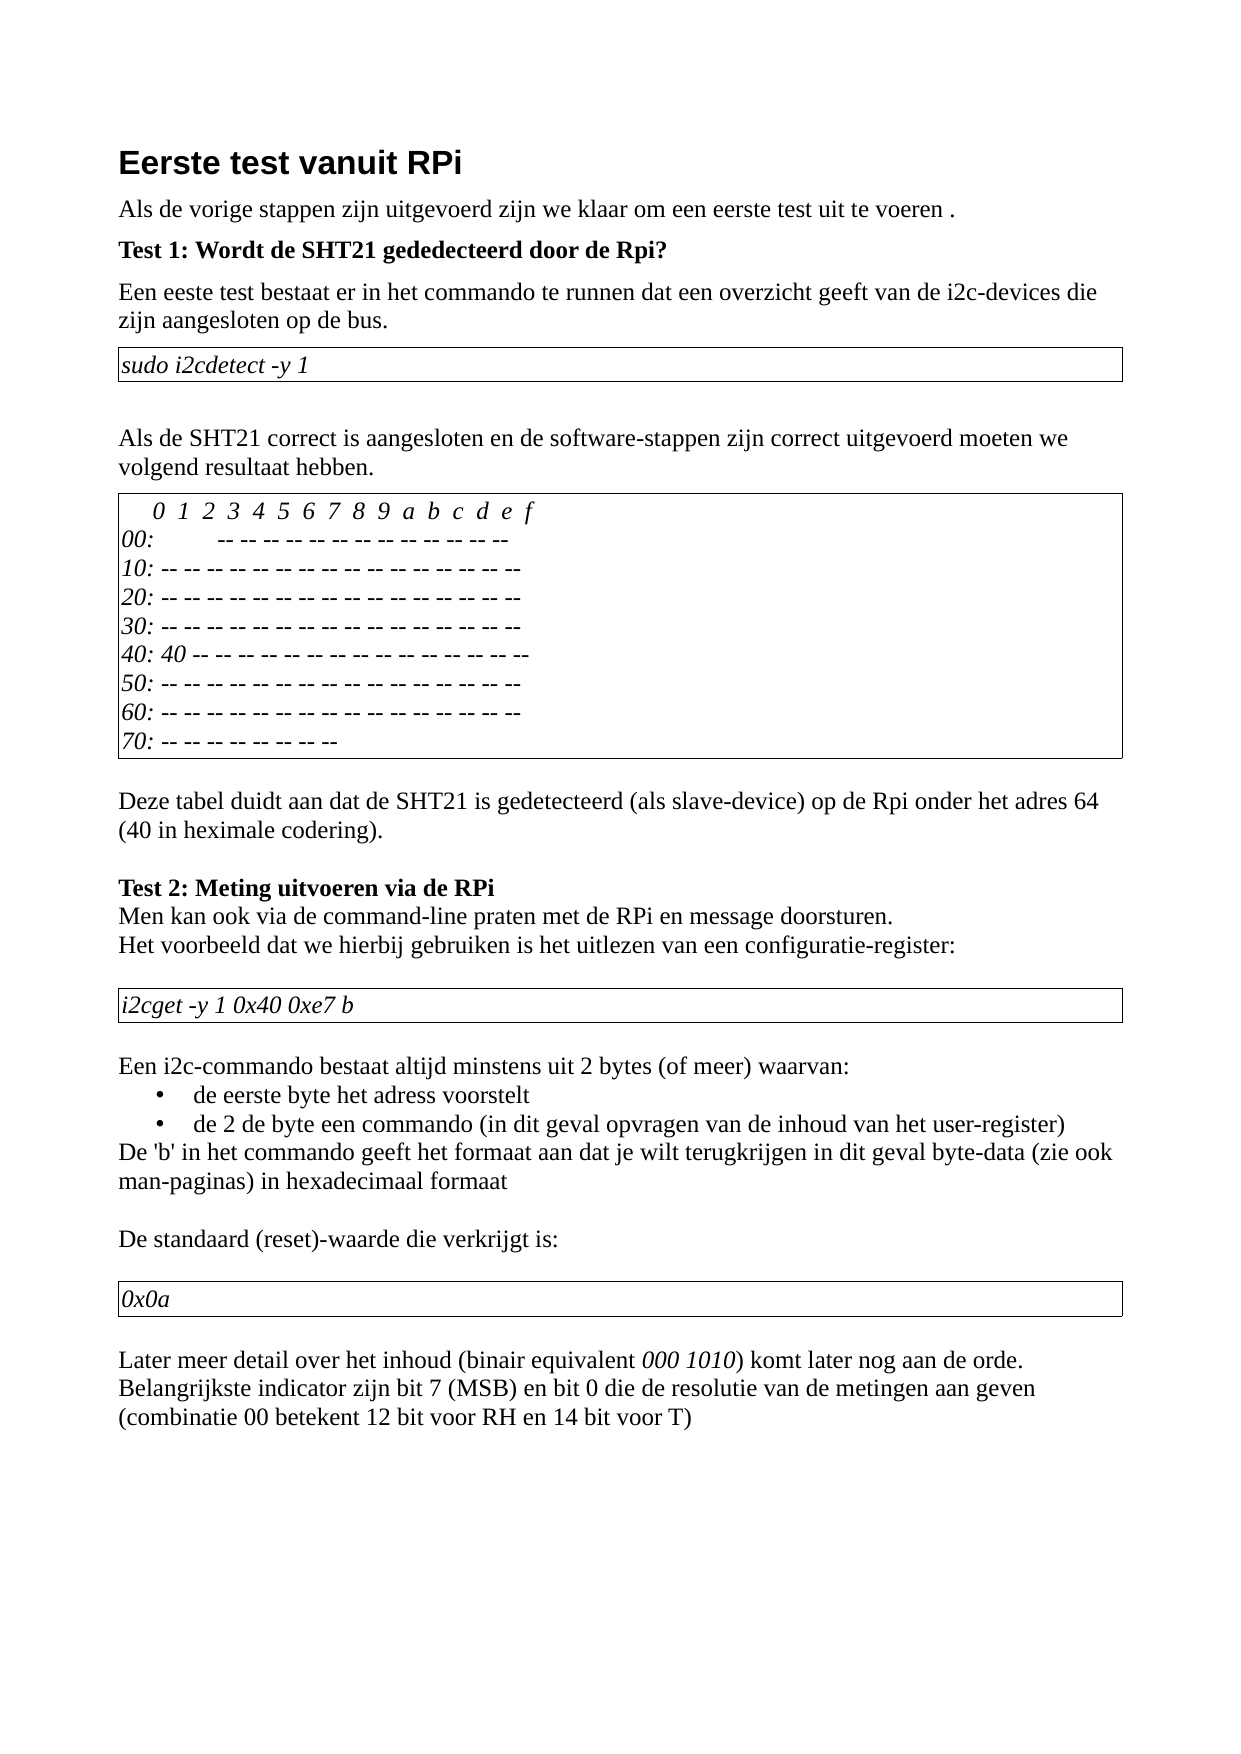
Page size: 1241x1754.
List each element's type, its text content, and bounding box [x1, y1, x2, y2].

text 00: -- -- -- -- -- -- -- -- -- -- -- -- -- [119, 522, 1122, 550]
text 50: -- -- -- -- -- -- -- -- -- -- -- -- -- -- -- -- [119, 665, 1122, 694]
text Een i2c-commando bestaat altijd minstens uit 2 bytes (of meer) waarvan: [118, 1051, 1122, 1080]
text 70: -- -- -- -- -- -- -- -- [119, 723, 1122, 758]
subtitle Eerste test vanuit RPi [118, 143, 1122, 182]
text 10: -- -- -- -- -- -- -- -- -- -- -- -- -- -- -- -- [119, 550, 1122, 579]
text De 'b' in het commando geeft het formaat aan dat je wilt terugkrijgen in dit geval byte-data (zie ook man-paginas) in hexadecimaal formaat [118, 1137, 1122, 1195]
text i2cget -y 1 0x40 0xe7 b [119, 989, 1122, 1022]
text 60: -- -- -- -- -- -- -- -- -- -- -- -- -- -- -- -- [119, 694, 1122, 723]
text Deze tabel duidt aan dat de SHT21 is gedetecteerd (als slave-device) op de Rpi onder het adres 64 (40 in heximale codering). [118, 786, 1122, 844]
text sudo i2cdetect -y 1 [119, 348, 1122, 381]
text Test 2: Meting uitvoeren via de RPi [118, 873, 1122, 901]
list de eerste byte het adress voorstelt [156, 1080, 1122, 1109]
text Als de SHT21 correct is aangesloten en de software-stappen zijn correct uitgevoerd moeten we volgend resultaat hebben. [118, 423, 1122, 480]
text Een eeste test bestaat er in het commando te runnen dat een overzicht geeft van de i2c-devices die zijn aangesloten op de bus. [118, 277, 1122, 334]
text 40: 40 -- -- -- -- -- -- -- -- -- -- -- -- -- -- -- [119, 637, 1122, 665]
text 20: -- -- -- -- -- -- -- -- -- -- -- -- -- -- -- -- [119, 579, 1122, 608]
text Het voorbeeld dat we hierbij gebruiken is het uitlezen van een configuratie-register: [118, 930, 1122, 959]
text Als de vorige stappen zijn uitgevoerd zijn we klaar om een eerste test uit te voeren . [118, 194, 1122, 223]
text Men kan ook via de command-line praten met de RPi en message doorsturen. [118, 901, 1122, 930]
list de 2 de byte een commando (in dit geval opvragen van de inhoud van het user-register) [156, 1109, 1122, 1137]
text Later meer detail over het inhoud (binair equivalent 000 1010) komt later nog aan de orde. [118, 1345, 1122, 1373]
text De standaard (reset)-waarde die verkrijgt is: [118, 1224, 1122, 1252]
text 30: -- -- -- -- -- -- -- -- -- -- -- -- -- -- -- -- [119, 608, 1122, 637]
text 0 1 2 3 4 5 6 7 8 9 a b c d e f [119, 494, 1122, 522]
text Test 1: Wordt de SHT21 gededecteerd door de Rpi? [118, 236, 1122, 264]
text 0x0a [119, 1282, 1122, 1316]
text Belangrijkste indicator zijn bit 7 (MSB) en bit 0 die de resolutie van de metingen aan geven (combinatie 00 betekent 12 bit voor RH en 14 bit voor T) [118, 1373, 1122, 1431]
